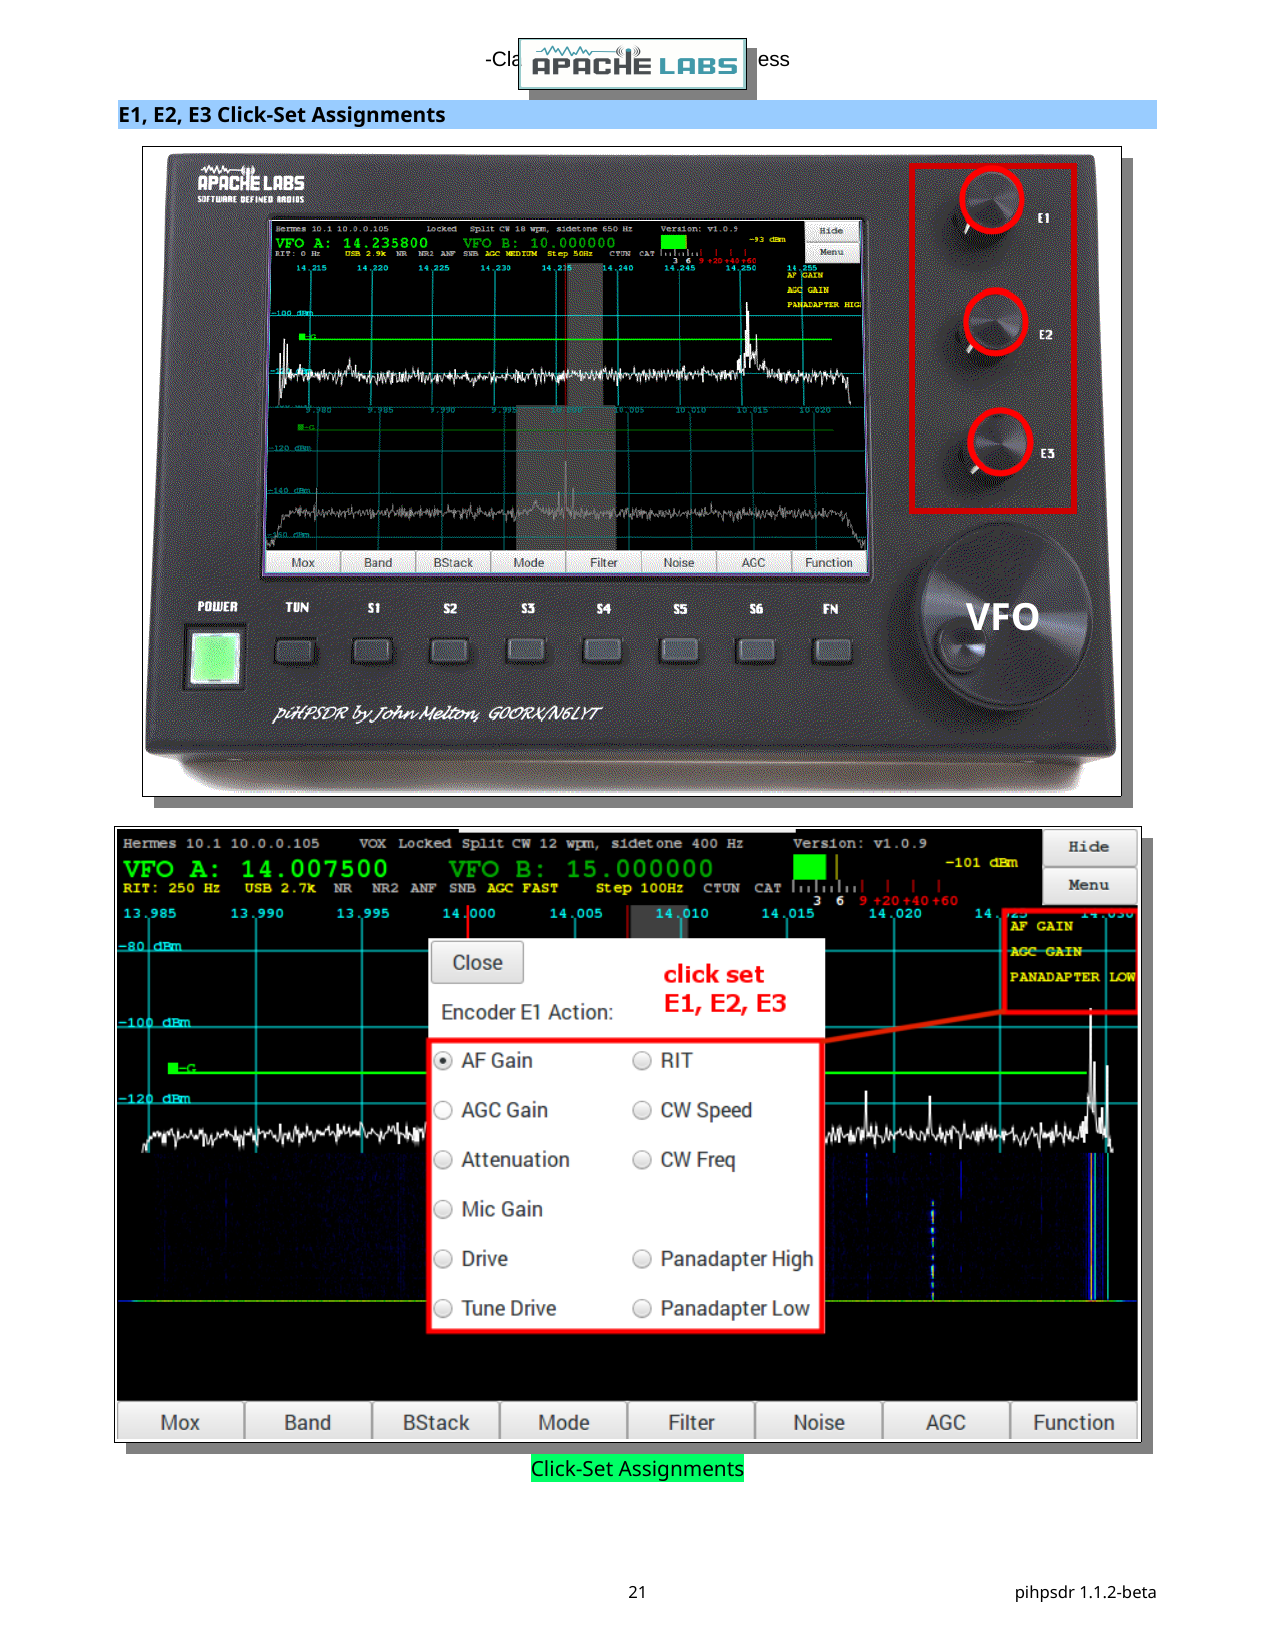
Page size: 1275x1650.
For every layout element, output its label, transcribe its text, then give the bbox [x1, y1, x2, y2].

picture [145, 148, 1118, 793]
text Click-Set Assignments [118, 129, 1157, 1482]
subtitle E1, E2, E3 Click-Set Assignments [118, 100, 1157, 129]
picture [117, 829, 1138, 1439]
picture [521, 40, 744, 87]
